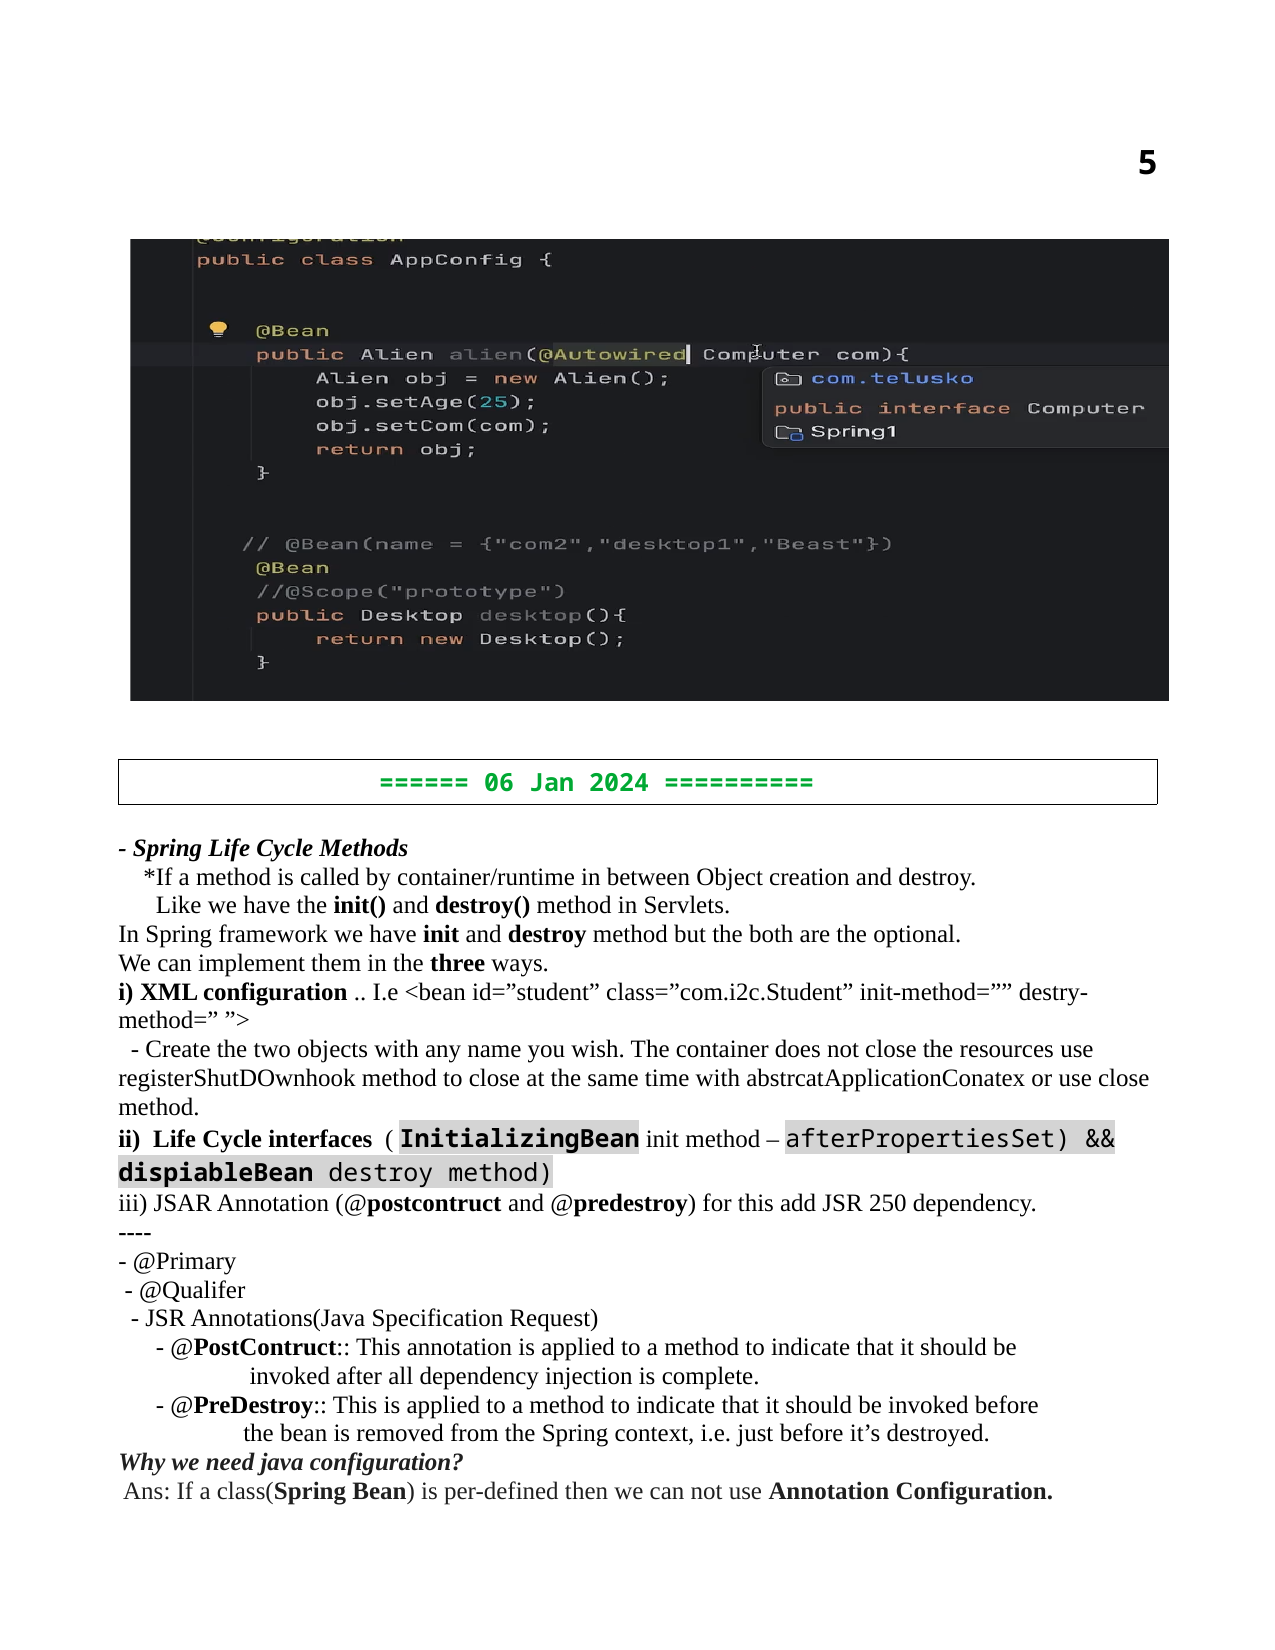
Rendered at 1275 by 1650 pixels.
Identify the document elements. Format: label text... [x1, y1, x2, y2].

text ---- [118, 1217, 1157, 1246]
text - Spring Life Cycle Methods *If a method is called by container/runtime in between Object creation and destroy. [118, 833, 1157, 890]
text - @Primary - @Qualifer - JSR Annotations(Java Specification Request) - @PostContruct:: This annotation is applied to a method to indicate that it should be invoked after all dependency injection is complete. - @PreDestroy:: This is applied to a method to indicate that it should be invoked before the bean is removed from the Spring context, i.e. just before it’s destroyed. [118, 1246, 1157, 1447]
text iii) JSAR Annotation (@postcontruct and @predestroy) for this add JSR 250 dependency. [118, 1188, 1157, 1217]
text Why we need java configuration? [118, 1447, 1157, 1476]
table_header ====== 06 Jan 2024 ========== [119, 760, 1157, 804]
text Ans: If a class(Spring Bean) is per-defined then we can not use Annotation Configuration. [118, 1476, 1157, 1505]
text We can implement them in the three ways. [118, 948, 1157, 977]
text Like we have the init() and destroy() method in Servlets. [118, 890, 1157, 919]
text In Spring framework we have init and destroy method but the both are the optional. [118, 919, 1157, 948]
picture [130, 239, 1169, 701]
text ii) Life Cycle interfaces ( InitializingBean init method – afterPropertiesSet) && dispiableBean destroy method) [118, 1120, 1157, 1188]
text i) XML configuration .. I.e <bean id=”student” class=”com.i2c.Student” init-method=”” destry-method=” ”> [118, 977, 1157, 1034]
text - Create the two objects with any name you wish. The container does not close the resources use registerShutDOwnhook method to close at the same time with abstrcatApplicationConatex or use close method. [118, 1034, 1157, 1120]
